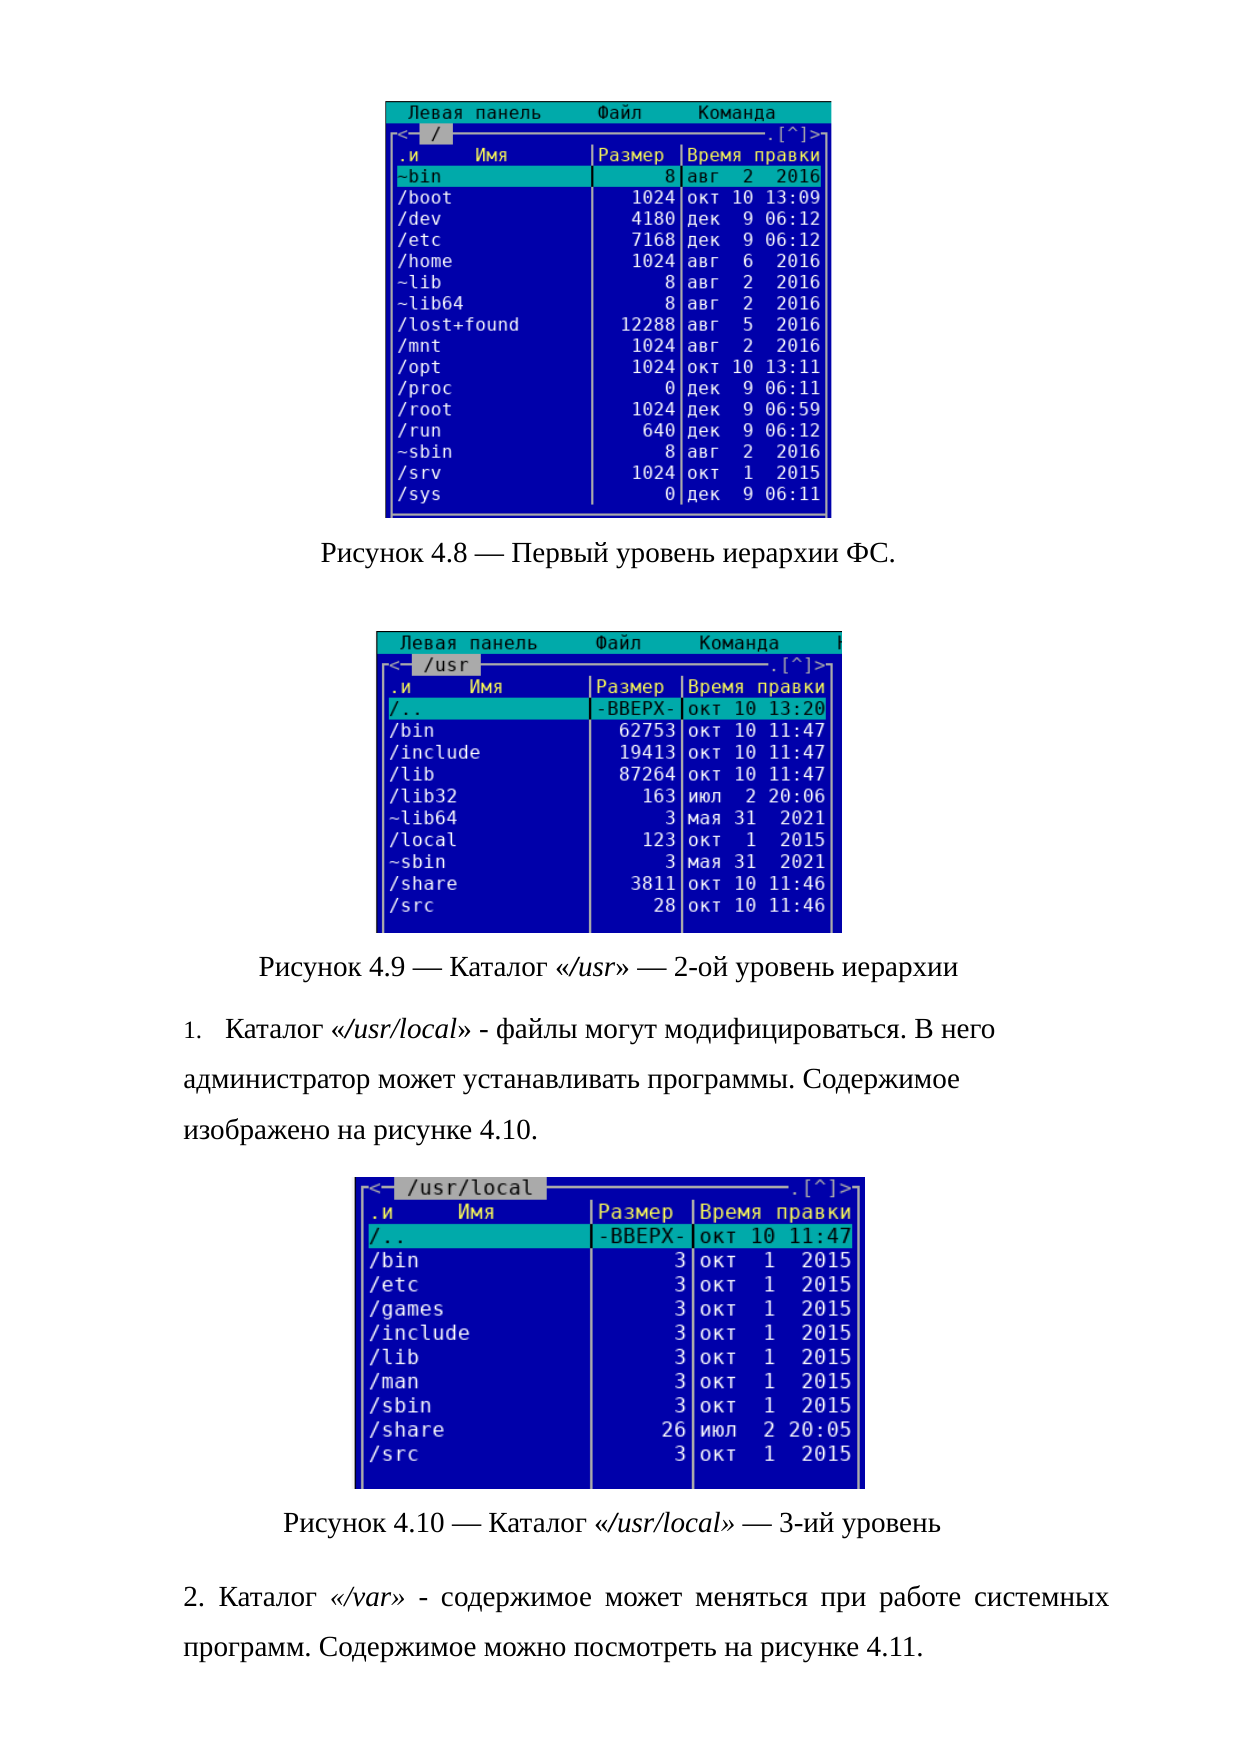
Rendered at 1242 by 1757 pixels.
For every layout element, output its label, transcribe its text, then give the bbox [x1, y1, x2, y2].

picture [385, 101, 832, 518]
picture [374, 631, 842, 933]
text Рисунок 4.9 — Каталог «/usr» — 2-ой уровень иерархии [106, 635, 1110, 982]
list Рисунок 4.8 — Первый уровень иерархии ФС. [106, 106, 1110, 568]
list Каталог «/usr/local» - файлы могут модифицироваться. В него администратор может устанавливать программы. Содержимое изображено на рисунке 4.10. [183, 1011, 1110, 1145]
text Рисунок 4.10 — Каталог «/usr/local» — 3-ий уровень [106, 1195, 1110, 1539]
list Каталог «/var» - содержимое может меняться при работе системных программ. Содержимое можно посмотреть на рисунке 4.11. [183, 1579, 1110, 1663]
picture [351, 1177, 865, 1489]
